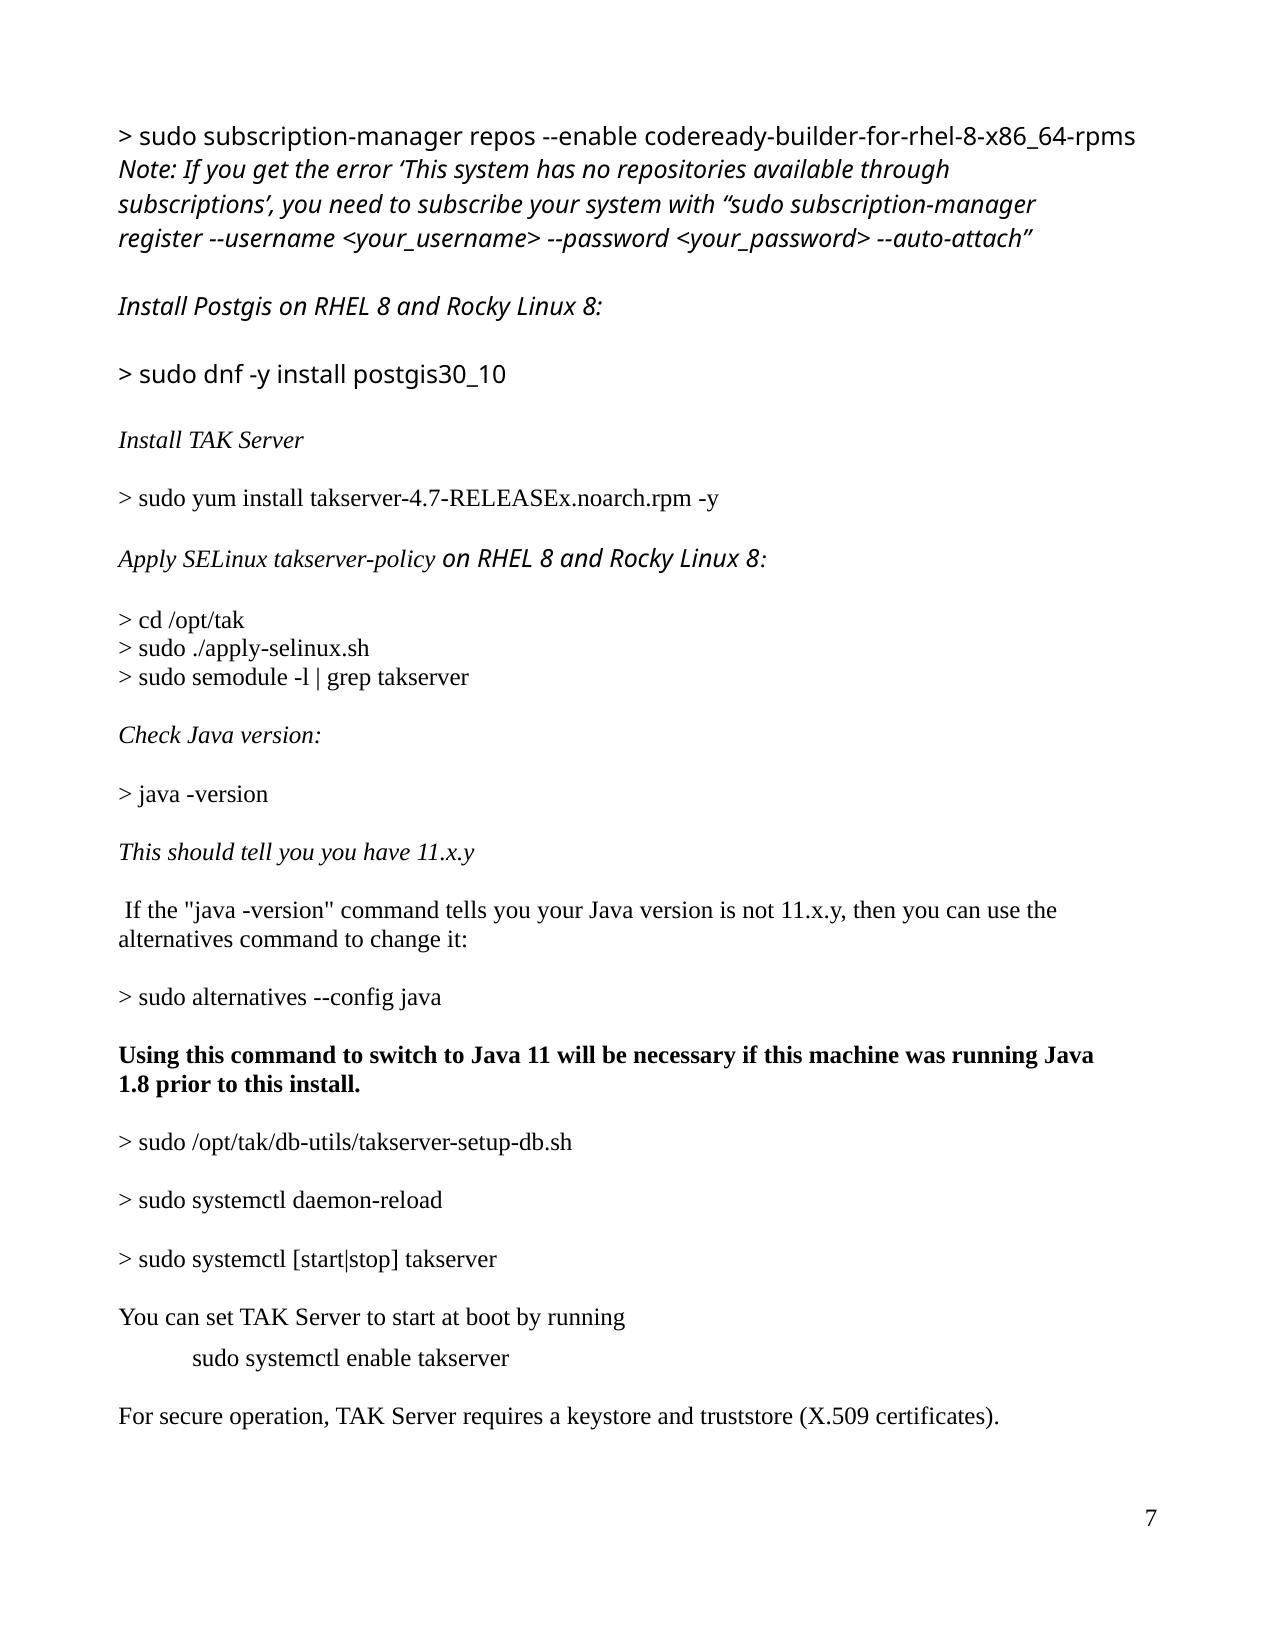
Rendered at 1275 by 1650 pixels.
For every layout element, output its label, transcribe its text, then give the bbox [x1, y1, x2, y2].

text sudo systemctl enable takserver [118, 1343, 1098, 1372]
text > java -version [118, 779, 1098, 807]
text > sudo subscription-manager repos --enable codeready-builder-for-rhel-8-x86_64-rpms [118, 118, 1157, 152]
text > sudo alternatives --config java [118, 982, 1098, 1011]
text Apply SELinux takserver-policy on RHEL 8 and Rocky Linux 8: [118, 541, 1098, 575]
text > sudo yum install takserver-4.7-RELEASEx.noarch.rpm -y [118, 483, 1098, 512]
text > sudo systemctl daemon-reload [118, 1186, 1098, 1214]
text You can set TAK Server to start at boot by running [118, 1302, 1157, 1331]
text Note: If you get the error ‘This system has no repositories available through subscriptions’, you need to subscribe your system with “sudo subscription-manager register --username <your_username> --password <your_password> --auto-attach” [118, 152, 1098, 254]
text For secure operation, TAK Server requires a keystore and truststore (X.509 certificates). [118, 1401, 1098, 1430]
text > cd /opt/tak > sudo ./apply-selinux.sh > sudo semodule -l | grep takserver [118, 605, 1098, 691]
text > sudo systemctl [start|stop] takserver [118, 1244, 1098, 1272]
text > sudo /opt/tak/db-utils/takserver-setup-db.sh [118, 1127, 1098, 1156]
text Using this command to switch to Java 11 will be necessary if this machine was running Java 1.8 prior to this install. [118, 1040, 1098, 1098]
text Install TAK Server [118, 425, 1098, 453]
text Check Java version: [118, 720, 1098, 749]
text > sudo dnf -y install postgis30_10 [118, 357, 1098, 391]
text Install Postgis on RHEL 8 and Rocky Linux 8: [118, 288, 1157, 322]
text If the "java -version" command tells you your Java version is not 11.x.y, then you can use the alternatives command to change it: [118, 895, 1098, 953]
text This should tell you you have 11.x.y [118, 837, 1098, 866]
